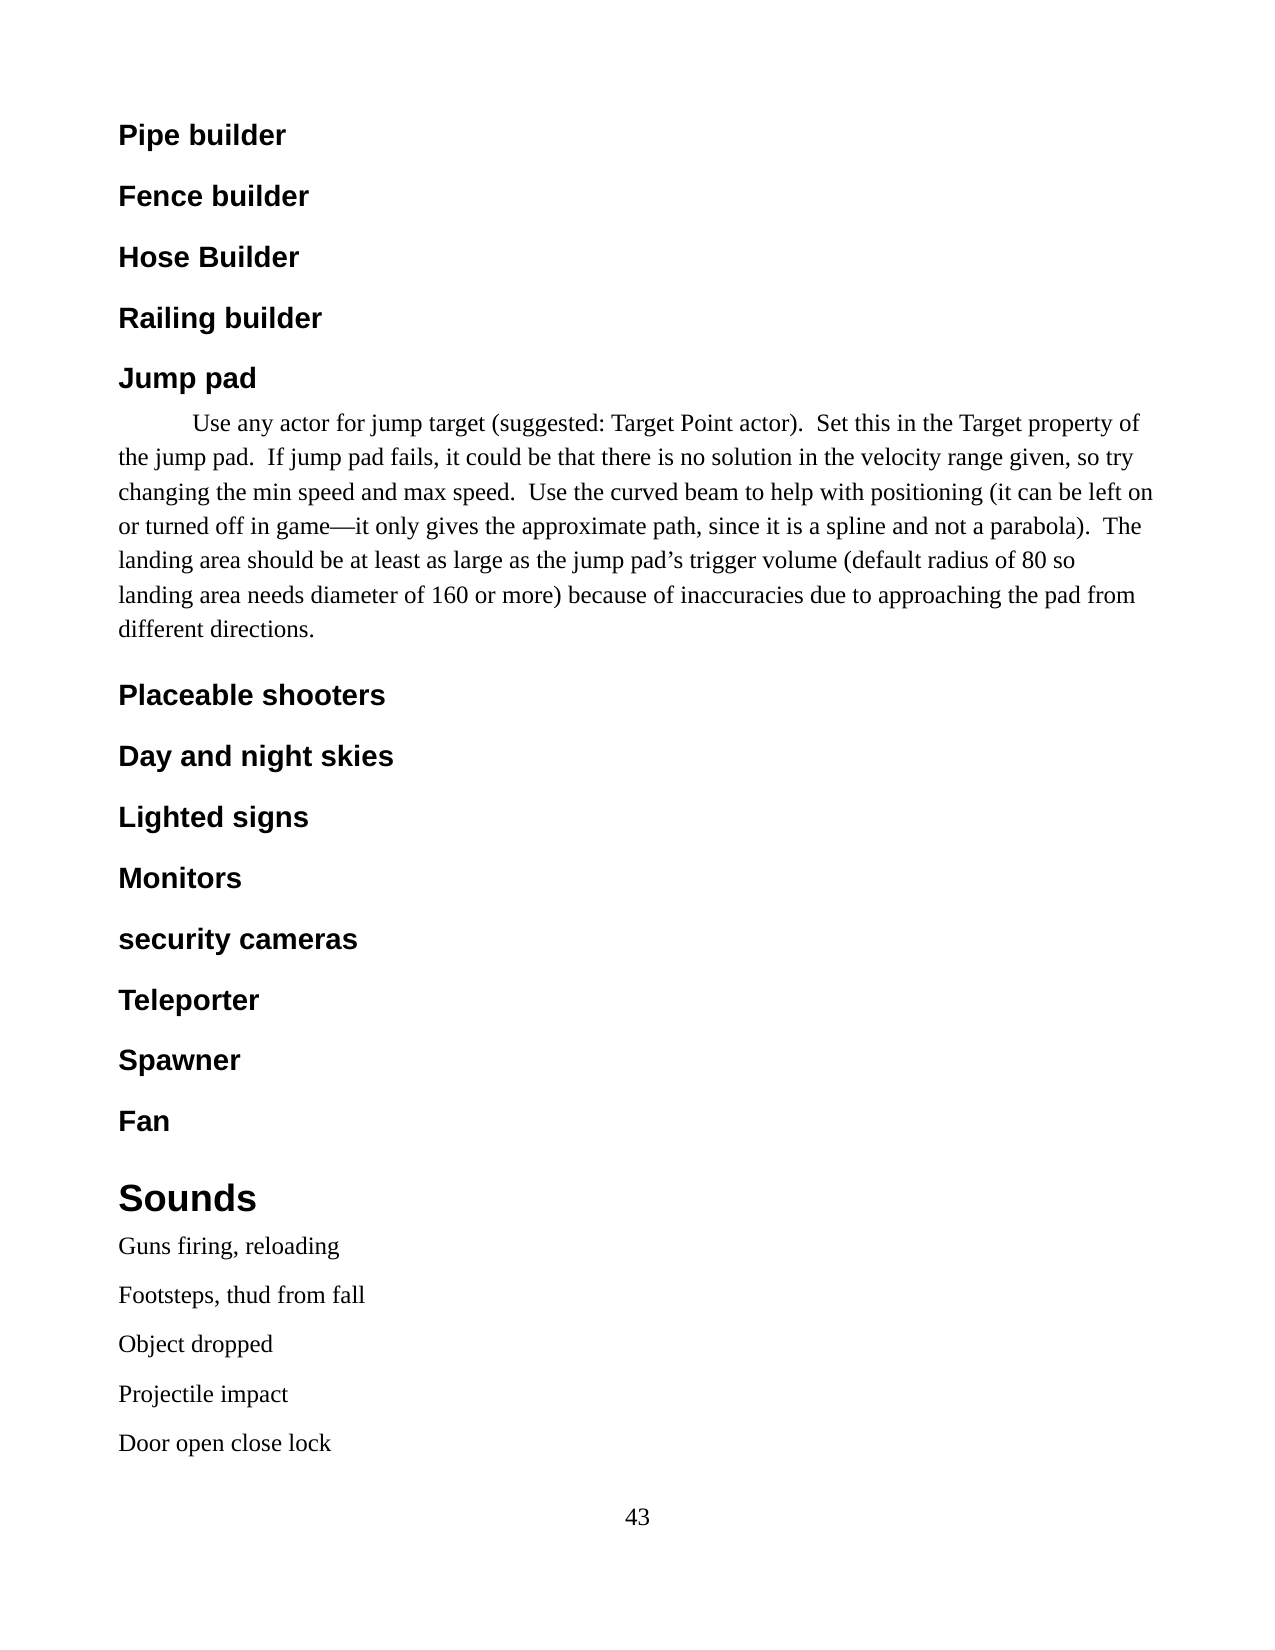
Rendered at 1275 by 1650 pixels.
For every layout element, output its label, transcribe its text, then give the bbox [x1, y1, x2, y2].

text Footsteps, thud from fall [118, 1281, 1157, 1309]
text Object dropped [118, 1329, 1157, 1358]
subtitle Day and night skies [118, 739, 1157, 773]
subtitle Jump pad [118, 361, 1157, 395]
subtitle Sounds [118, 1175, 1157, 1219]
subtitle security cameras [118, 922, 1157, 955]
text Projectile impact [118, 1379, 1157, 1407]
subtitle Pipe builder [118, 118, 1157, 152]
text Guns firing, reloading [118, 1231, 1157, 1260]
subtitle Fence builder [118, 179, 1157, 213]
text Door open close lock [118, 1428, 1157, 1456]
subtitle Teleporter [118, 982, 1157, 1016]
text Use any actor for jump target (suggested: Target Point actor). Set this in the Target property of the jump pad. If jump pad fails, it could be that there is no solution in the velocity range given, so try changing the min speed and max speed. Use the curved beam to help with positioning (it can be left on or turned off in game—it only gives the approximate path, since it is a spline and not a parabola). The landing area should be at least as large as the jump pad’s trigger volume (default radius of 80 so landing area needs diameter of 160 or more) because of inaccuracies due to approaching the pad from different directions. [118, 408, 1157, 643]
subtitle Spawner [118, 1043, 1157, 1077]
subtitle Placeable shooters [118, 678, 1157, 712]
subtitle Monitors [118, 861, 1157, 894]
subtitle Fan [118, 1104, 1157, 1138]
subtitle Railing builder [118, 301, 1157, 334]
subtitle Hose Builder [118, 240, 1157, 273]
subtitle Lighted signs [118, 800, 1157, 834]
